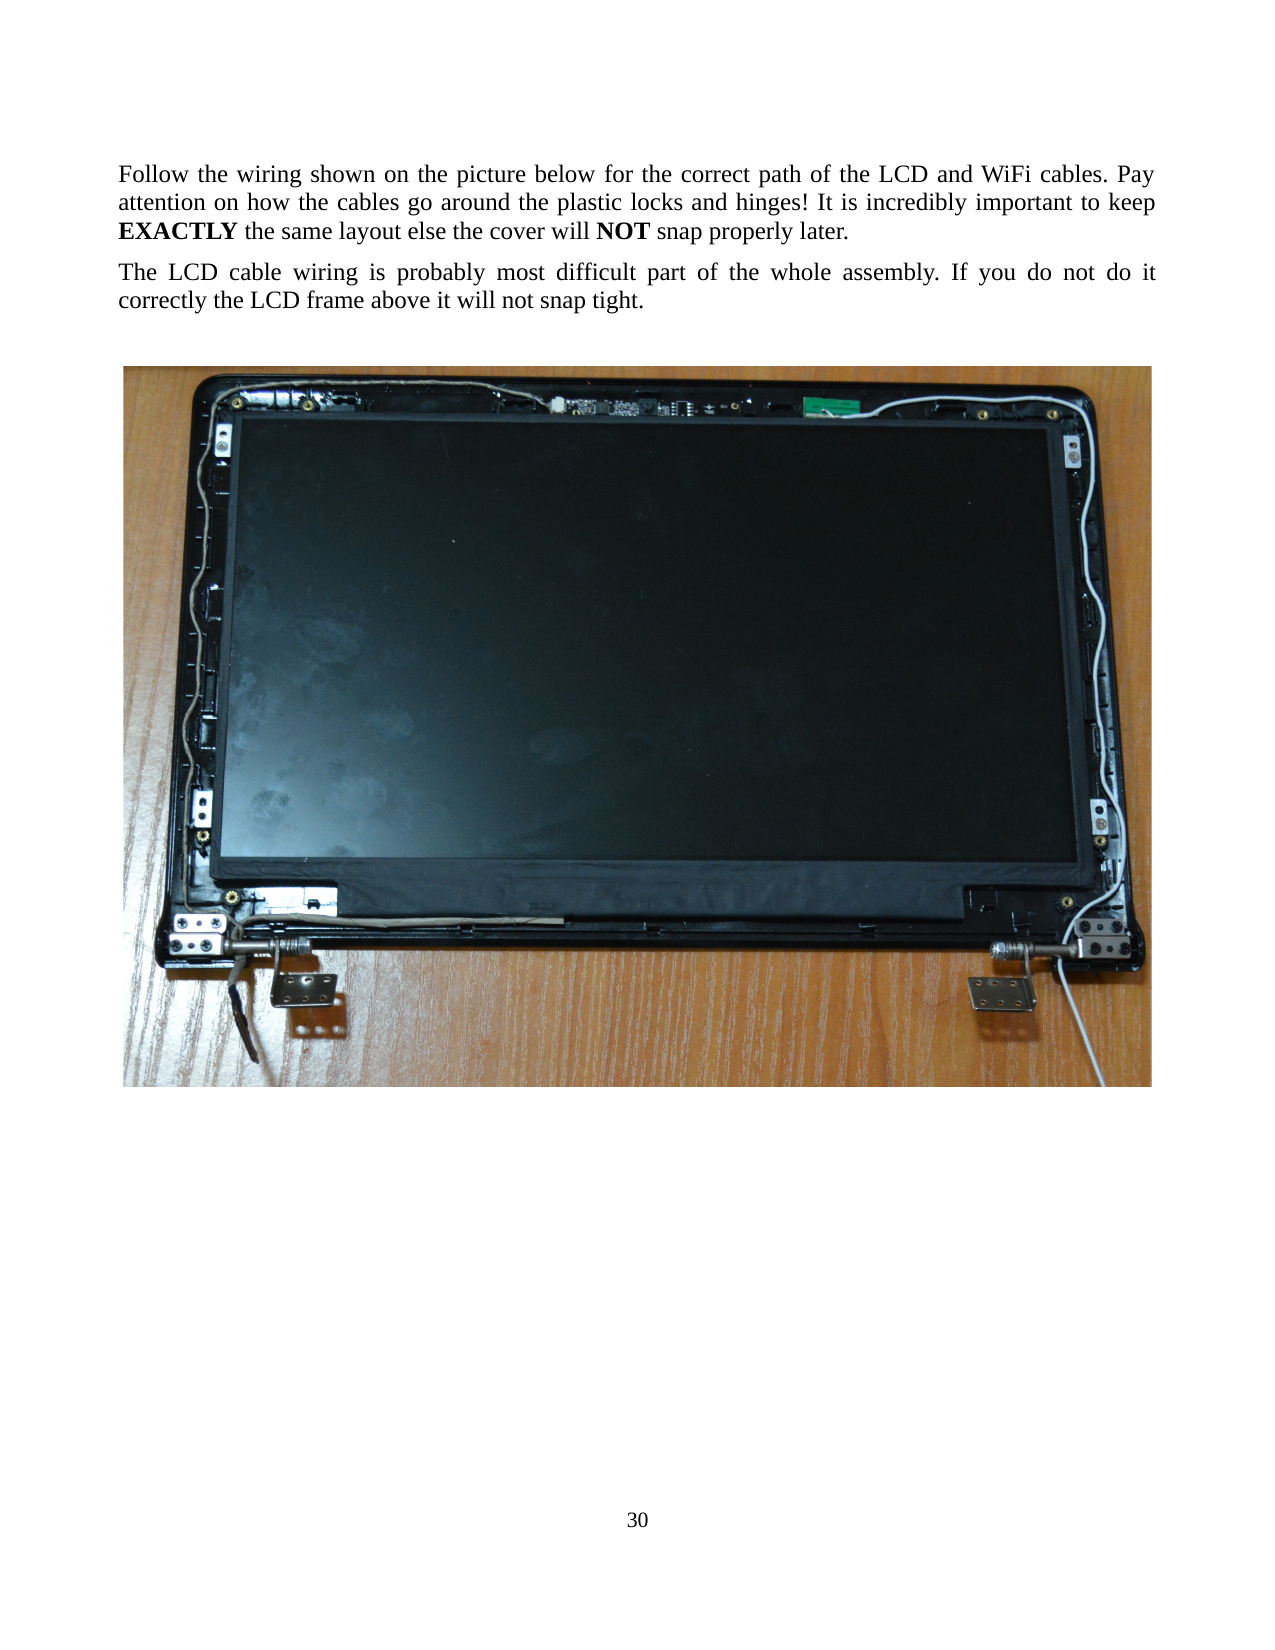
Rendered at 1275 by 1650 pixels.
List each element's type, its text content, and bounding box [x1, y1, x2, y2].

text Follow the wiring shown on the picture below for the correct path of the LCD and WiFi cables. Pay attention on how the cables go around the plastic locks and hinges! It is incredibly important to keep EXACTLY the same layout else the cover will NOT snap properly later. [118, 159, 1157, 245]
picture [123, 366, 1152, 1087]
text The LCD cable wiring is probably most difficult part of the whole assembly. If you do not do it correctly the LCD frame above it will not snap tight. [118, 257, 1157, 314]
